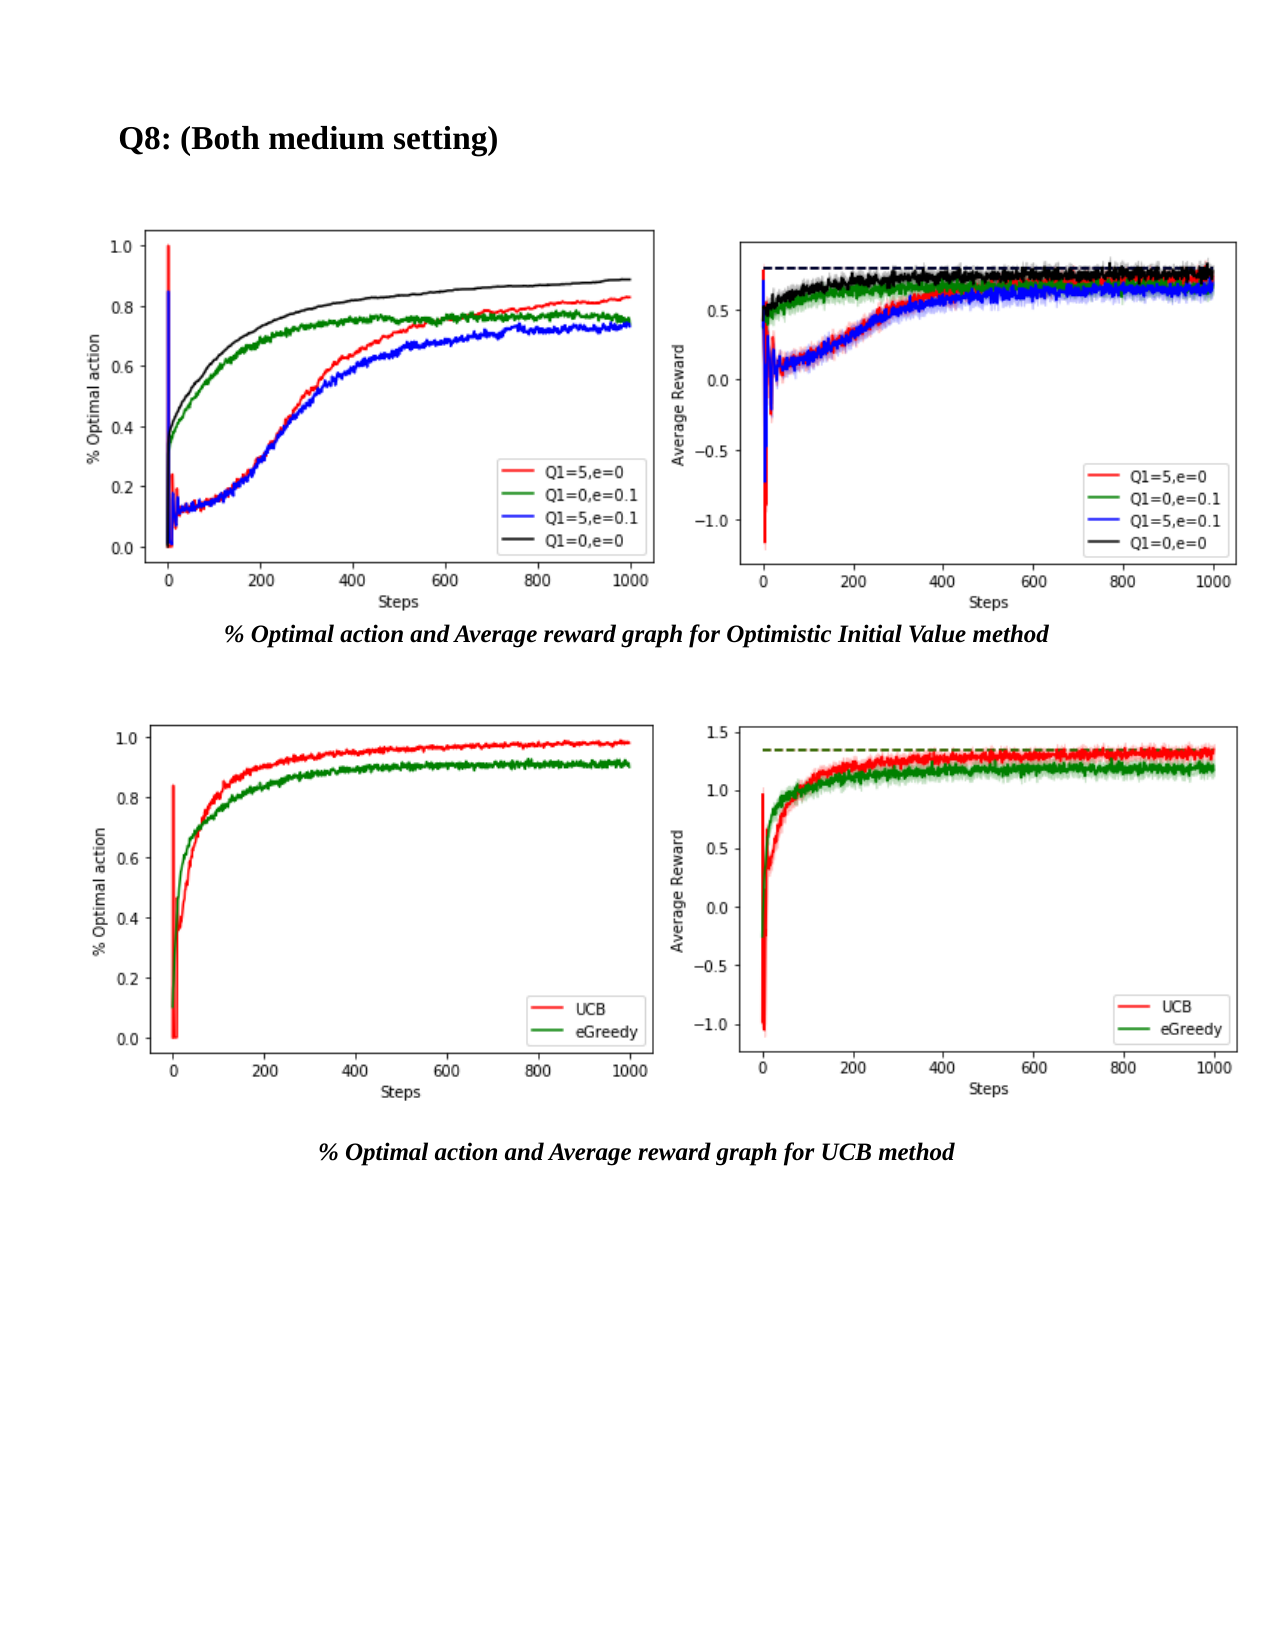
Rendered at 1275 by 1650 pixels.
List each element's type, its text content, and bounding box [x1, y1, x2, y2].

text Q8: (Both medium setting) [118, 118, 1157, 156]
picture [78, 222, 1245, 620]
text % Optimal action and Average reward graph for Optimistic Initial Value method [118, 620, 1157, 648]
text % Optimal action and Average reward graph for UCB method [118, 1137, 1157, 1166]
picture [84, 717, 1247, 1110]
